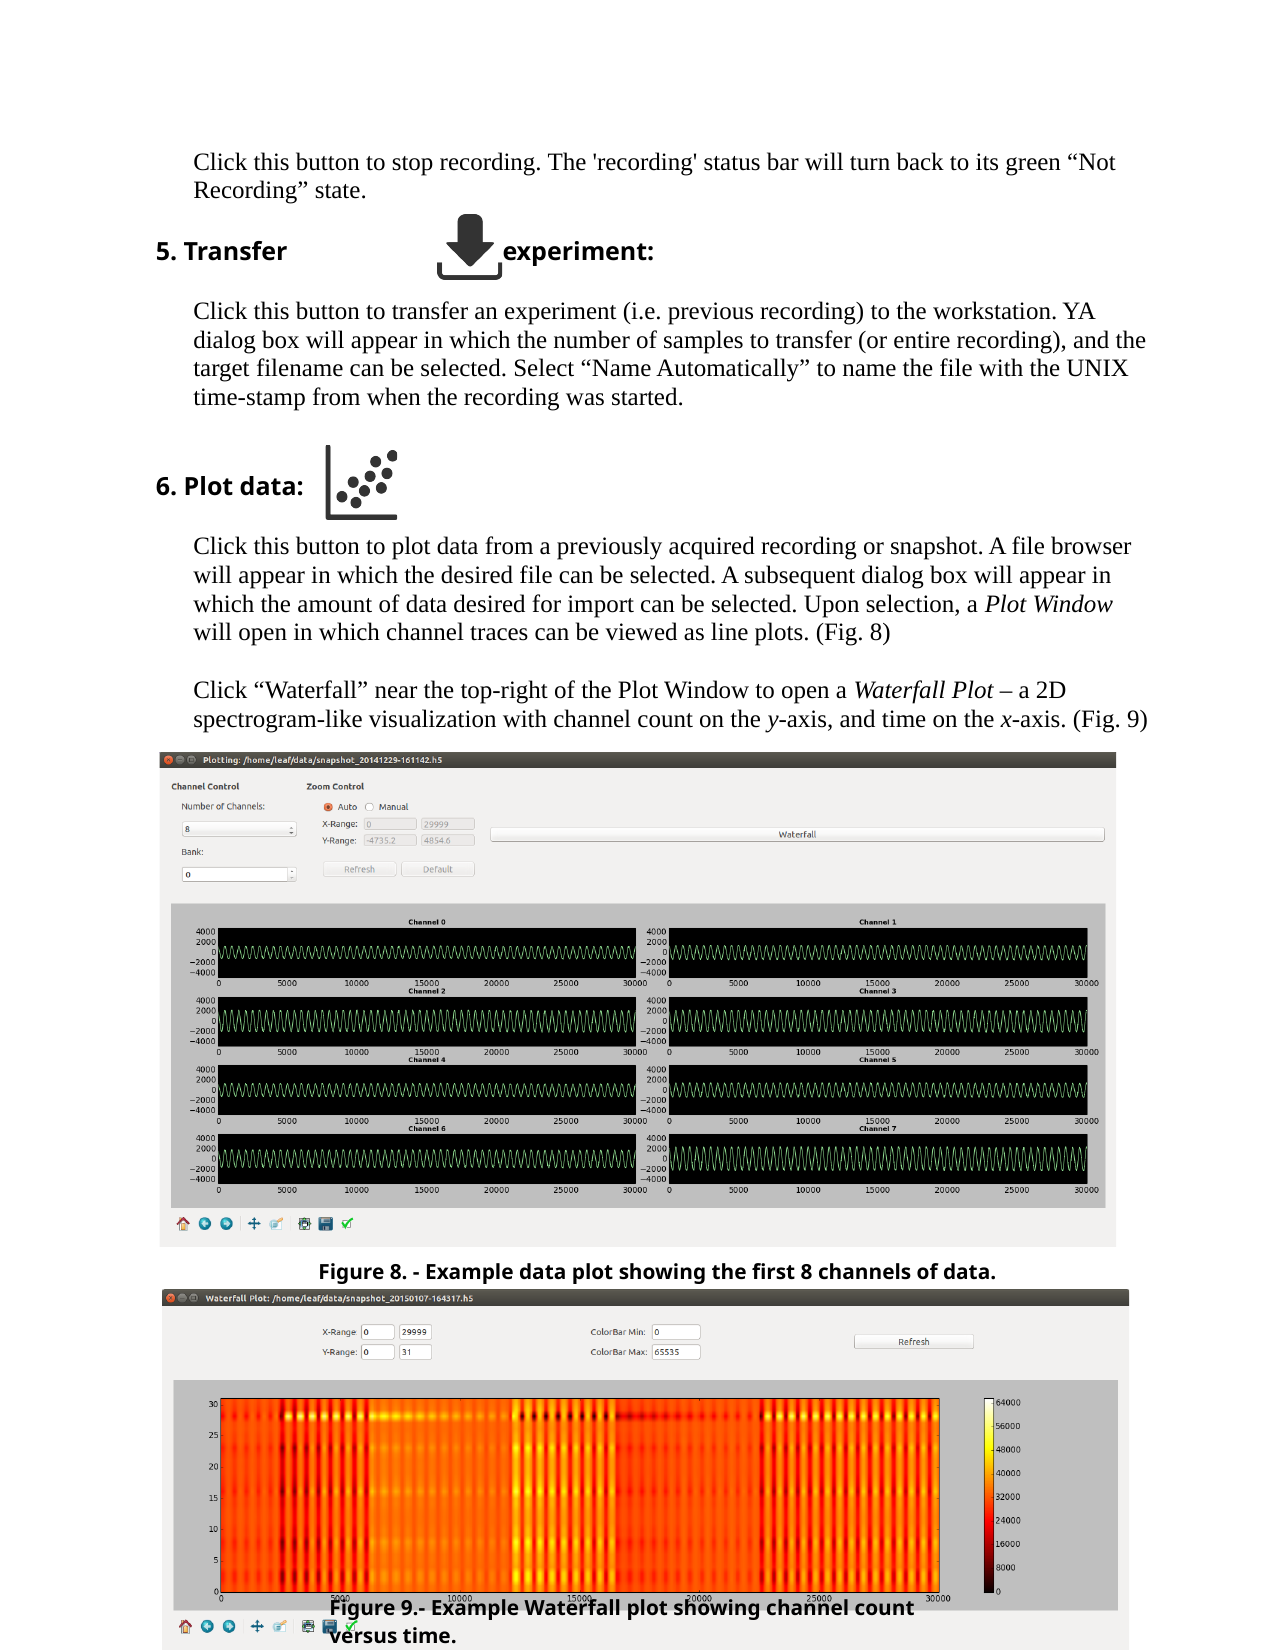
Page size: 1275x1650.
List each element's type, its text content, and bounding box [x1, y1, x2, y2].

picture [162, 1289, 1130, 1650]
text experiment: [503, 233, 1157, 267]
text 5. Transfer [156, 233, 437, 267]
text Click “Waterfall” near the top-right of the Plot Window to open a Waterfall Plot – a 2D spectrogram-like visualization with channel count on the y-axis, and time on the x-axis. (Fig. 9) [174, 675, 1157, 732]
text Click this button to transfer an experiment (i.e. previous recording) to the workstation. YA dialog box will appear in which the number of samples to transfer (or entire recording), and the target filename can be selected. Select “Name Automatically” to name the file with the UNIX time-stamp from when the recording was started. [174, 296, 1157, 411]
text Click this button to plot data from a previously acquired recording or snapshot. A file browser will appear in which the desired file can be selected. A subsequent dialog box will appear in which the amount of data desired for import can be selected. Upon selection, a Plot Window will open in which channel traces can be viewed as line plots. (Fig. 8) [174, 531, 1157, 646]
text 6. Plot data: [156, 468, 325, 502]
picture [159, 752, 1117, 1247]
picture [437, 214, 503, 280]
text Click this button to stop recording. The 'recording' status bar will turn back to its green “Not Recording” state. [156, 147, 1157, 204]
text [398, 468, 1157, 502]
picture [325, 445, 398, 520]
